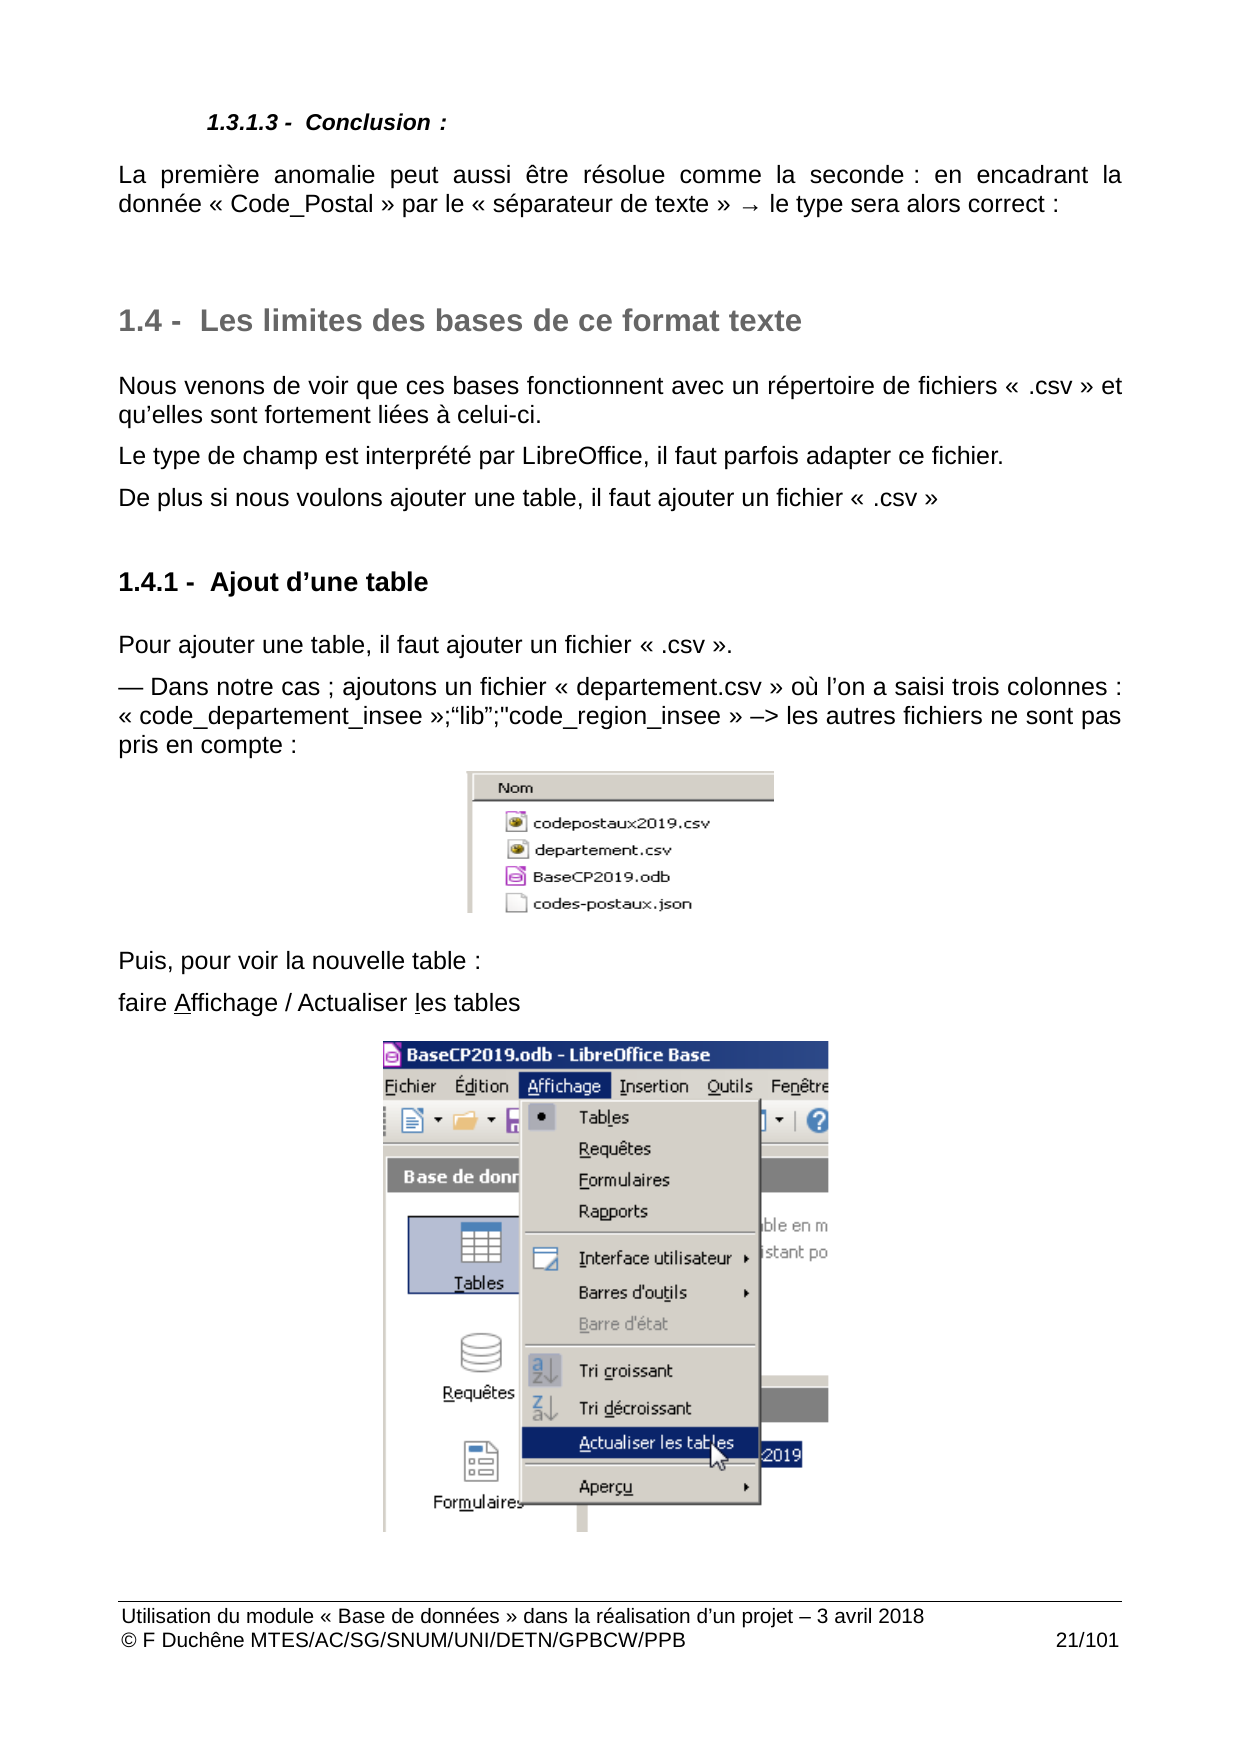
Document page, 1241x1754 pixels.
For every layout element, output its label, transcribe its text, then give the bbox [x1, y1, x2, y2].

text La première anomalie peut aussi être résolue comme la seconde : en encadrant la donnée « Code_Postal » par le « séparateur de texte » → le type sera alors correct : [118, 160, 1122, 218]
text Le type de champ est interprété par LibreOffice, il faut parfois adapter ce fichier. [118, 441, 1122, 470]
text Pour ajouter une table, il faut ajouter un fichier « .csv ». [118, 630, 1122, 659]
text Puis, pour voir la nouvelle table : [118, 946, 1122, 975]
text Nous venons de voir que ces bases fonctionnent avec un répertoire de fichiers « .csv » et qu’elles sont fortement liées à celui-ci. [118, 371, 1122, 429]
text — Dans notre cas ; ajoutons un fichier « departement.csv » où l’on a saisi trois colonnes : « code_departement_insee »;“lib”;"code_region_insee » –> les autres fichiers ne sont pas pris en compte : [118, 672, 1122, 759]
subtitle Ajout d’une table [118, 566, 1122, 597]
text De plus si nous voulons ajouter une table, il faut ajouter un fichier « .csv » [118, 483, 1122, 512]
subtitle Conclusion : [207, 108, 1122, 135]
picture [383, 1041, 829, 1532]
text faire Affichage / Actualiser les tables [118, 988, 1122, 1017]
subtitle Les limites des bases de ce format texte [118, 302, 1122, 338]
